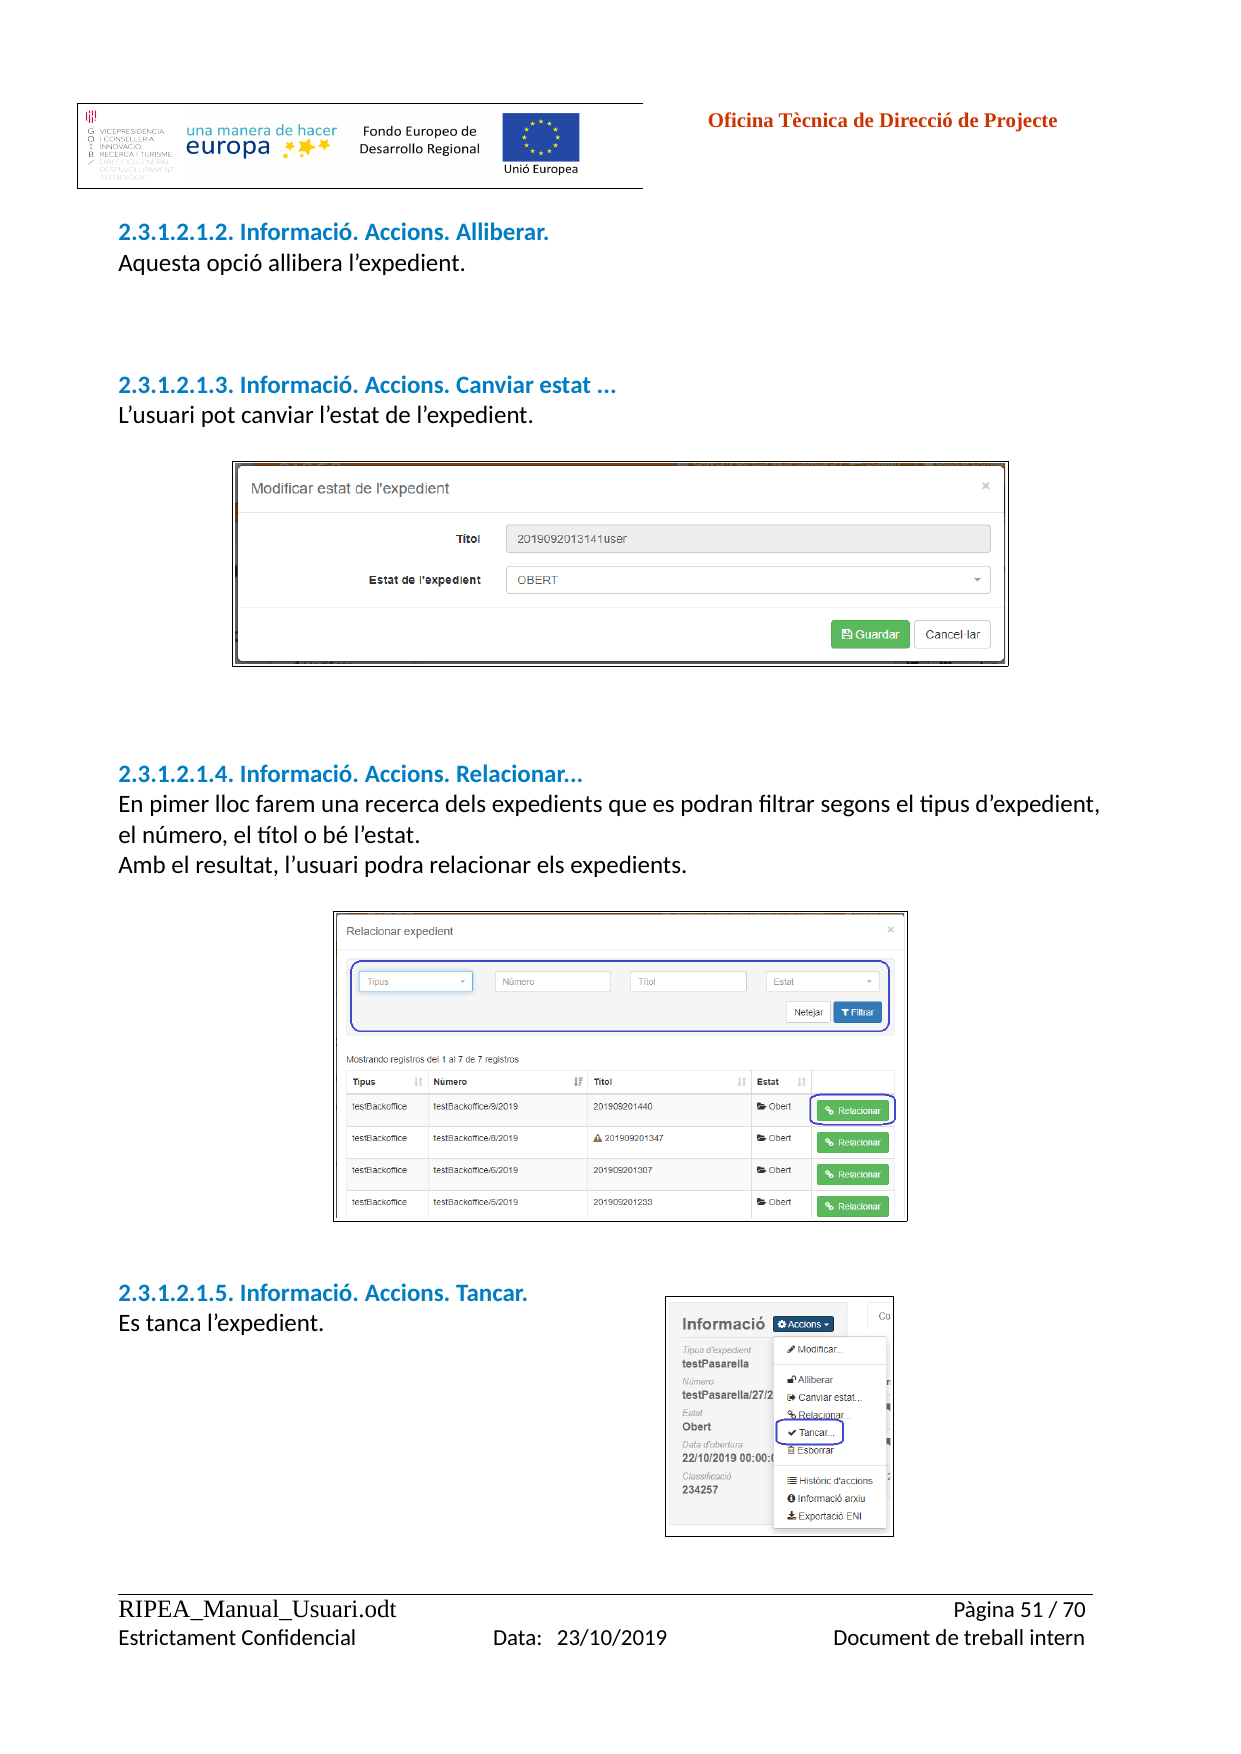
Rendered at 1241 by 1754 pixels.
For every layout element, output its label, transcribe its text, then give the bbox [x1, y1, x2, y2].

text Amb el resultat, l’usuari podra relacionar els expedients. [118, 849, 1122, 880]
subtitle 2.3.1.2.1.5. Informació. Accions. Tancar. [118, 1277, 1122, 1307]
subtitle 2.3.1.2.1.2. Informació. Accions. Alliberar. [118, 216, 1122, 247]
subtitle 2.3.1.2.1.3. Informació. Accions. Canviar estat ... [118, 369, 1122, 399]
text Es tanca l’expedient. [118, 1307, 665, 1338]
text el número, el títol o bé l’estat. [118, 819, 1122, 849]
picture [184, 108, 585, 182]
text En pimer lloc farem una recerca dels expedients que es podran filtrar segons el tipus d’expedient, [118, 788, 1122, 819]
text Aquesta opció allibera l’expedient. [118, 247, 1122, 277]
text L’usuari pot canviar l’estat de l’expedient. [118, 399, 1122, 430]
text [894, 1307, 1122, 1338]
picture [667, 1299, 891, 1534]
picture [82, 108, 178, 182]
subtitle 2.3.1.2.1.4. Informació. Accions. Relacionar... [118, 758, 1122, 788]
picture [336, 913, 905, 1218]
picture [235, 463, 1005, 664]
